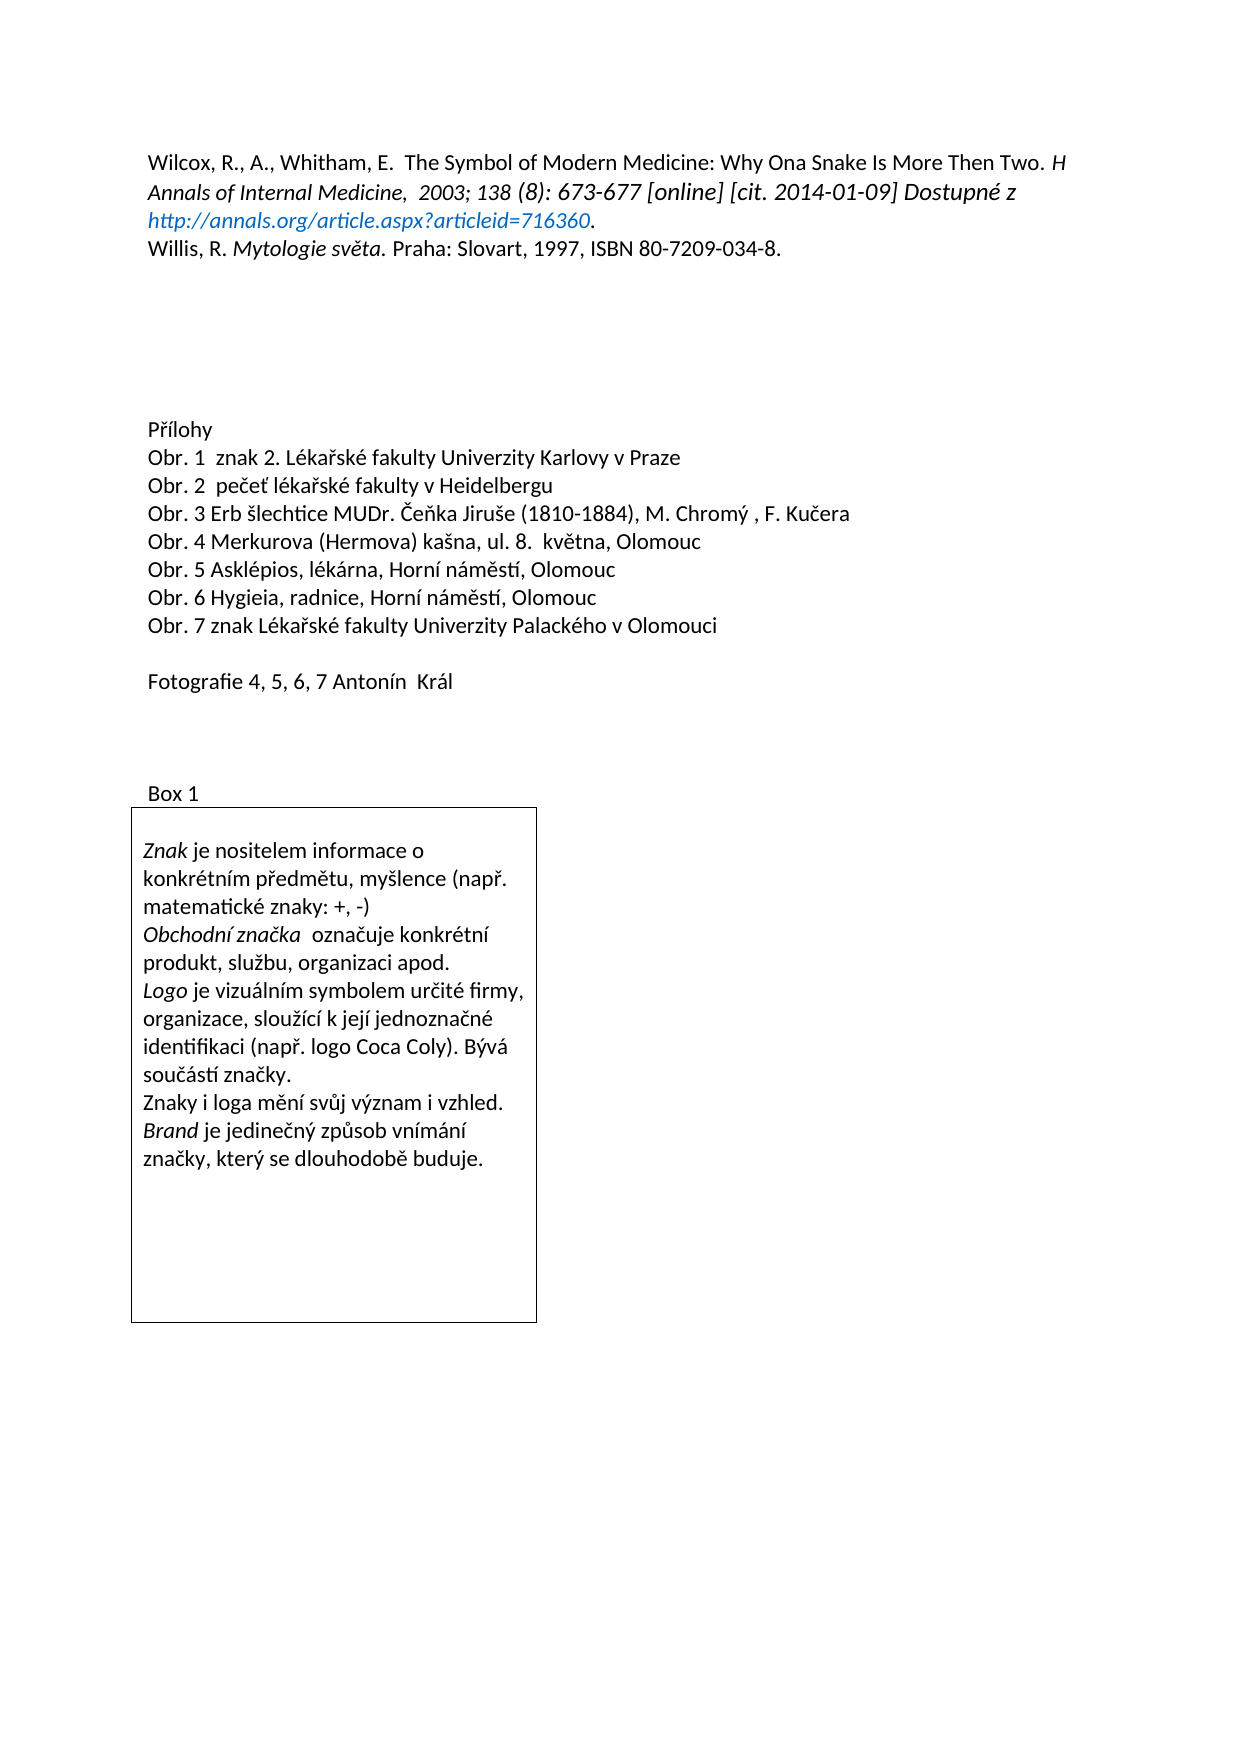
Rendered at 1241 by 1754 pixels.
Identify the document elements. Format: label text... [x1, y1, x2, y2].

text Obr. 5 Asklépios, lékárna, Horní náměstí, Olomouc [148, 555, 1093, 583]
text Fotografie 4, 5, 6, 7 Antonín Král [148, 667, 1093, 695]
text Obr. 2 pečeť lékařské fakulty v Heidelbergu [148, 471, 1093, 499]
text Annals of Internal Medicine, 2003; 138 (8): 673-677 [online] [cit. 2014-01-09] Dostupné z [148, 176, 1093, 206]
table_header Znak je nositelem informace o konkrétním předmětu, myšlence (např. matematické znaky: +, -) Obchodní značka označuje konkrétní produkt, službu, organizaci apod. Logo je vizuálním symbolem určité firmy, organizace, sloužící k její jednoznačné identifikaci (např. logo Coca Coly). Bývá součástí značky. Znaky i loga mění svůj význam i vzhled. Brand je jedinečný způsob vnímání značky, který se dlouhodobě buduje. [132, 808, 536, 1322]
text Willis, R. Mytologie světa. Praha: Slovart, 1997, ISBN 80-7209-034-8. [148, 234, 1093, 262]
text Obr. 3 Erb šlechtice MUDr. Čeňka Jiruše (1810-1884), M. Chromý , F. Kučera [148, 499, 1093, 527]
text Wilcox, R., A., Whitham, E. The Symbol of Modern Medicine: Why Ona Snake Is More Then Two. H [148, 148, 1093, 176]
text Obr. 4 Merkurova (Hermova) kašna, ul. 8. května, Olomouc [148, 527, 1093, 555]
text Přílohy [148, 415, 1093, 443]
text Obr. 7 znak Lékařské fakulty Univerzity Palackého v Olomouci [148, 611, 1093, 639]
text http://annals.org/article.aspx?articleid=716360. [148, 206, 1093, 234]
text Obr. 1 znak 2. Lékařské fakulty Univerzity Karlovy v Praze [148, 443, 1093, 471]
text Obr. 6 Hygieia, radnice, Horní náměstí, Olomouc [148, 583, 1093, 611]
text Box 1 [148, 779, 1093, 807]
